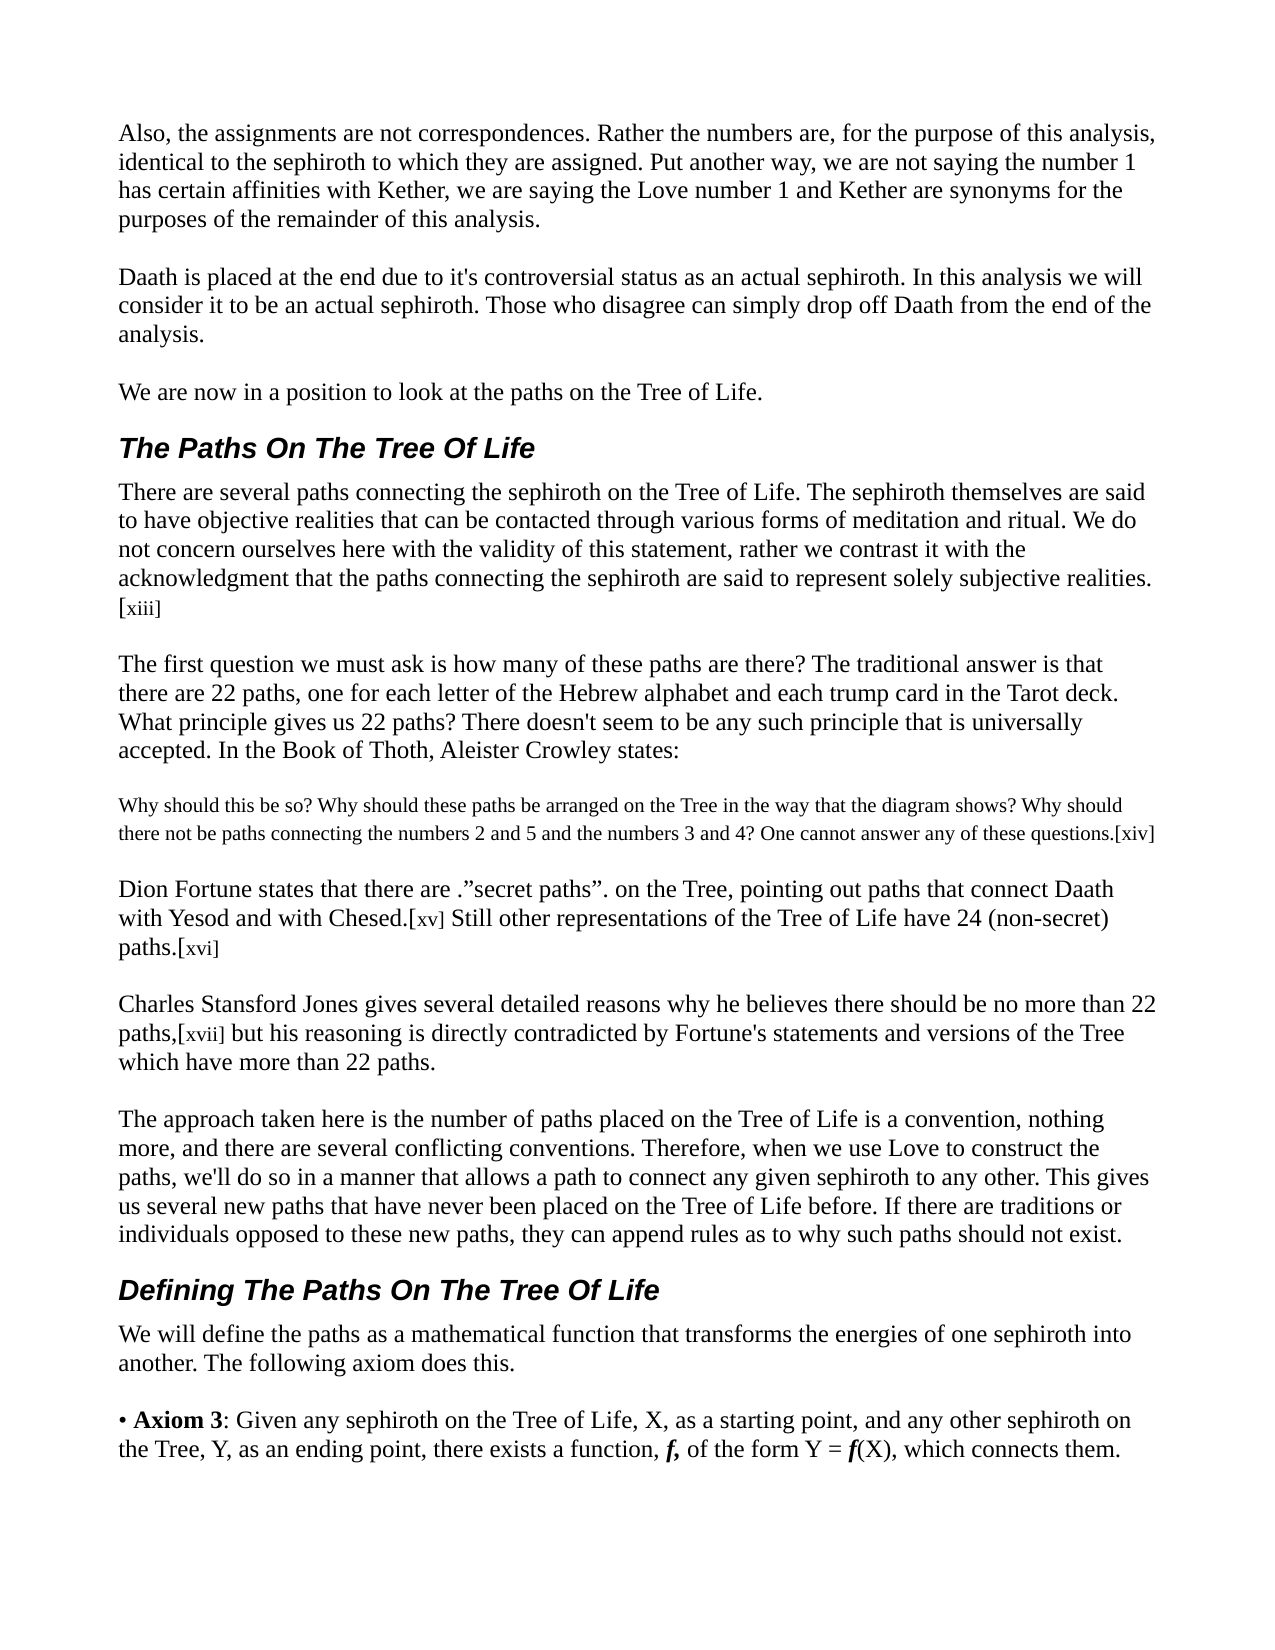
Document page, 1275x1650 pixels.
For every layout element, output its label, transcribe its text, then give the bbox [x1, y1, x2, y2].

text Also, the assignments are not correspondences. Rather the numbers are, for the purpose of this analysis, [118, 118, 1157, 147]
text identical to the sephiroth to which they are assigned. Put another way, we are not saying the number 1 [118, 147, 1157, 176]
text We are now in a position to look at the paths on the Tree of Life. [118, 377, 1157, 406]
text We will define the paths as a mathematical function that transforms the energies of one sephiroth into [118, 1319, 1157, 1348]
text • Axiom 3: Given any sephiroth on the Tree of Life, X, as a starting point, and any other sephiroth on the Tree, Y, as an ending point, there exists a function, f, of the form Y = f(X), which connects them. [118, 1406, 1157, 1463]
text consider it to be an actual sephiroth. Those who disagree can simply drop off Daath from the end of the [118, 291, 1157, 319]
text The first question we must ask is how many of these paths are there? The traditional answer is that there are 22 paths, one for each letter of the Hebrew alphabet and each trump card in the Tarot deck. What principle gives us 22 paths? There doesn't seem to be any such principle that is universally accepted. In the Book of Thoth, Aleister Crowley states: [118, 649, 1157, 764]
text analysis. [118, 319, 1157, 348]
text The approach taken here is the number of paths placed on the Tree of Life is a convention, nothing more, and there are several conflicting conventions. Therefore, when we use Love to construct the paths, we'll do so in a manner that allows a path to connect any given sephiroth to any other. This gives us several new paths that have never been placed on the Tree of Life before. If there are traditions or individuals opposed to these new paths, they can append rules as to why such paths should not exist. [118, 1104, 1157, 1248]
subtitle The Paths On The Tree Of Life [118, 431, 1157, 464]
text Why should this be so? Why should these paths be arranged on the Tree in the way that the diagram shows? Why should there not be paths connecting the numbers 2 and 5 and the numbers 3 and 4? One cannot answer any of these questions.[xiv] [118, 793, 1157, 846]
subtitle Defining The Paths On The Tree Of Life [118, 1273, 1157, 1307]
text another. The following axiom does this. [118, 1348, 1157, 1377]
text Dion Fortune states that there are .”secret paths”. on the Tree, pointing out paths that connect Daath with Yesod and with Chesed.[xv] Still other representations of the Tree of Life have 24 (non-secret) paths.[xvi] [118, 874, 1157, 961]
text has certain affinities with Kether, we are saying the Love number 1 and Kether are synonyms for the [118, 176, 1157, 204]
text Daath is placed at the end due to it's controversial status as an actual sephiroth. In this analysis we will [118, 262, 1157, 291]
text There are several paths connecting the sephiroth on the Tree of Life. The sephiroth themselves are said to have objective realities that can be contacted through various forms of meditation and ritual. We do not concern ourselves here with the validity of this statement, rather we contrast it with the acknowledgment that the paths connecting the sephiroth are said to represent solely subjective realities.[xiii] [118, 477, 1157, 620]
text Charles Stansford Jones gives several detailed reasons why he believes there should be no more than 22 paths,[xvii] but his reasoning is directly contradicted by Fortune's statements and versions of the Tree which have more than 22 paths. [118, 989, 1157, 1076]
text purposes of the remainder of this analysis. [118, 204, 1157, 233]
